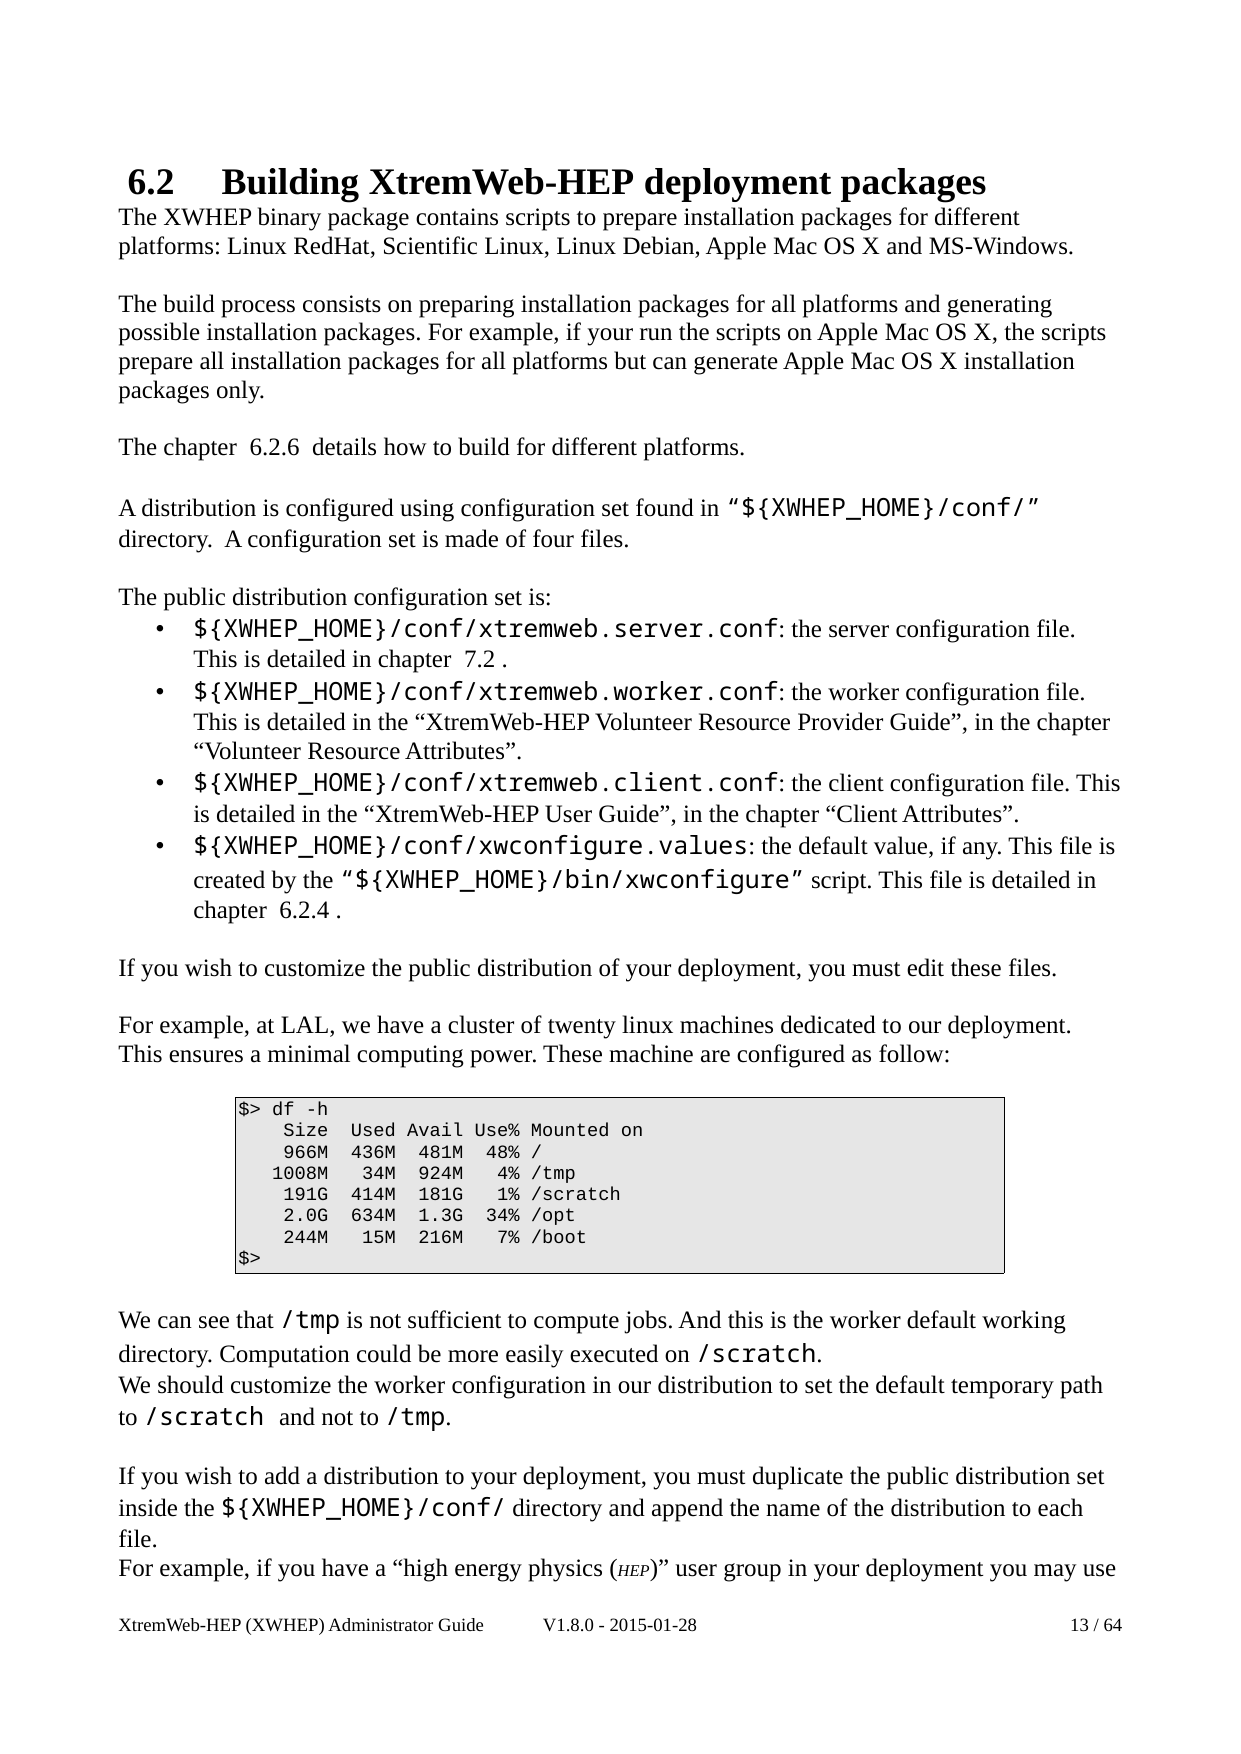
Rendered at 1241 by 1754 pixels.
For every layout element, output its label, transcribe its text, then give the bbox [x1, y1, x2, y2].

text Size Used Avail Use% Mounted on [236, 1118, 1004, 1139]
text If you wish to customize the public distribution of your deployment, you must edit these files. [118, 953, 1122, 982]
text The build process consists on preparing installation packages for all platforms and generating possible installation packages. For example, if your run the scripts on Apple Mac OS X, the scripts prepare all installation packages for all platforms but can generate Apple Mac OS X installation packages only. [118, 289, 1122, 404]
text 1008M 34M 924M 4% /tmp [236, 1161, 1004, 1182]
list ${XWHEP_HOME}/conf/xtremweb.worker.conf: the worker configuration file. This is detailed in the “XtremWeb-HEP Volunteer Resource Provider Guide”, in the chapter “Volunteer Resource Attributes”. [156, 673, 1122, 765]
list ${XWHEP_HOME}/conf/xwconfigure.values: the default value, if any. This file is created by the “${XWHEP_HOME}/bin/xwconfigure” script. This file is detailed in chapter 6.2.4. [156, 827, 1122, 924]
text We should customize the worker configuration in our distribution to set the default temporary path to /scratch and not to /tmp. [118, 1370, 1121, 1433]
text $> [236, 1246, 1004, 1273]
list ${XWHEP_HOME}/conf/xtremweb.server.conf: the server configuration file. This is detailed in chapter 7.2. [156, 610, 1122, 673]
text $> df -h [236, 1098, 1004, 1118]
text The XWHEP binary package contains scripts to prepare installation packages for different platforms: Linux RedHat, Scientific Linux, Linux Debian, Apple Mac OS X and MS-Windows. [118, 202, 1122, 260]
text 966M 436M 481M 48% / [236, 1139, 1004, 1161]
list ${XWHEP_HOME}/conf/xtremweb.client.conf: the client configuration file. This is detailed in the “XtremWeb-HEP User Guide”, in the chapter “Client Attributes”. [156, 765, 1122, 827]
text 191G 414M 181G 1% /scratch [236, 1182, 1004, 1203]
text The chapter 6.2.6 details how to build for different platforms. [118, 432, 1122, 461]
text A distribution is configured using configuration set found in “${XWHEP_HOME}/conf/” directory. A configuration set is made of four files. [118, 490, 1122, 553]
text 244M 15M 216M 7% /boot [236, 1224, 1004, 1246]
text For example, at LAL, we have a cluster of twenty linux machines dedicated to our deployment. This ensures a minimal computing power. These machine are configured as follow: [118, 1011, 1122, 1068]
text The public distribution configuration set is: [118, 582, 1122, 610]
text We can see that /tmp is not sufficient to compute jobs. And this is the worker default working directory. Computation could be more easily executed on /scratch. [118, 1302, 1121, 1370]
text For example, if you have a “high energy physics (hep)” user group in your deployment you may use [118, 1553, 1122, 1582]
text 2.0G 634M 1.3G 34% /opt [236, 1203, 1004, 1224]
text If you wish to add a distribution to your deployment, you must duplicate the public distribution set inside the ${XWHEP_HOME}/conf/ directory and append the name of the distribution to each file. [118, 1461, 1121, 1553]
subtitle Building XtremWeb-HEP deployment packages [118, 159, 1122, 202]
